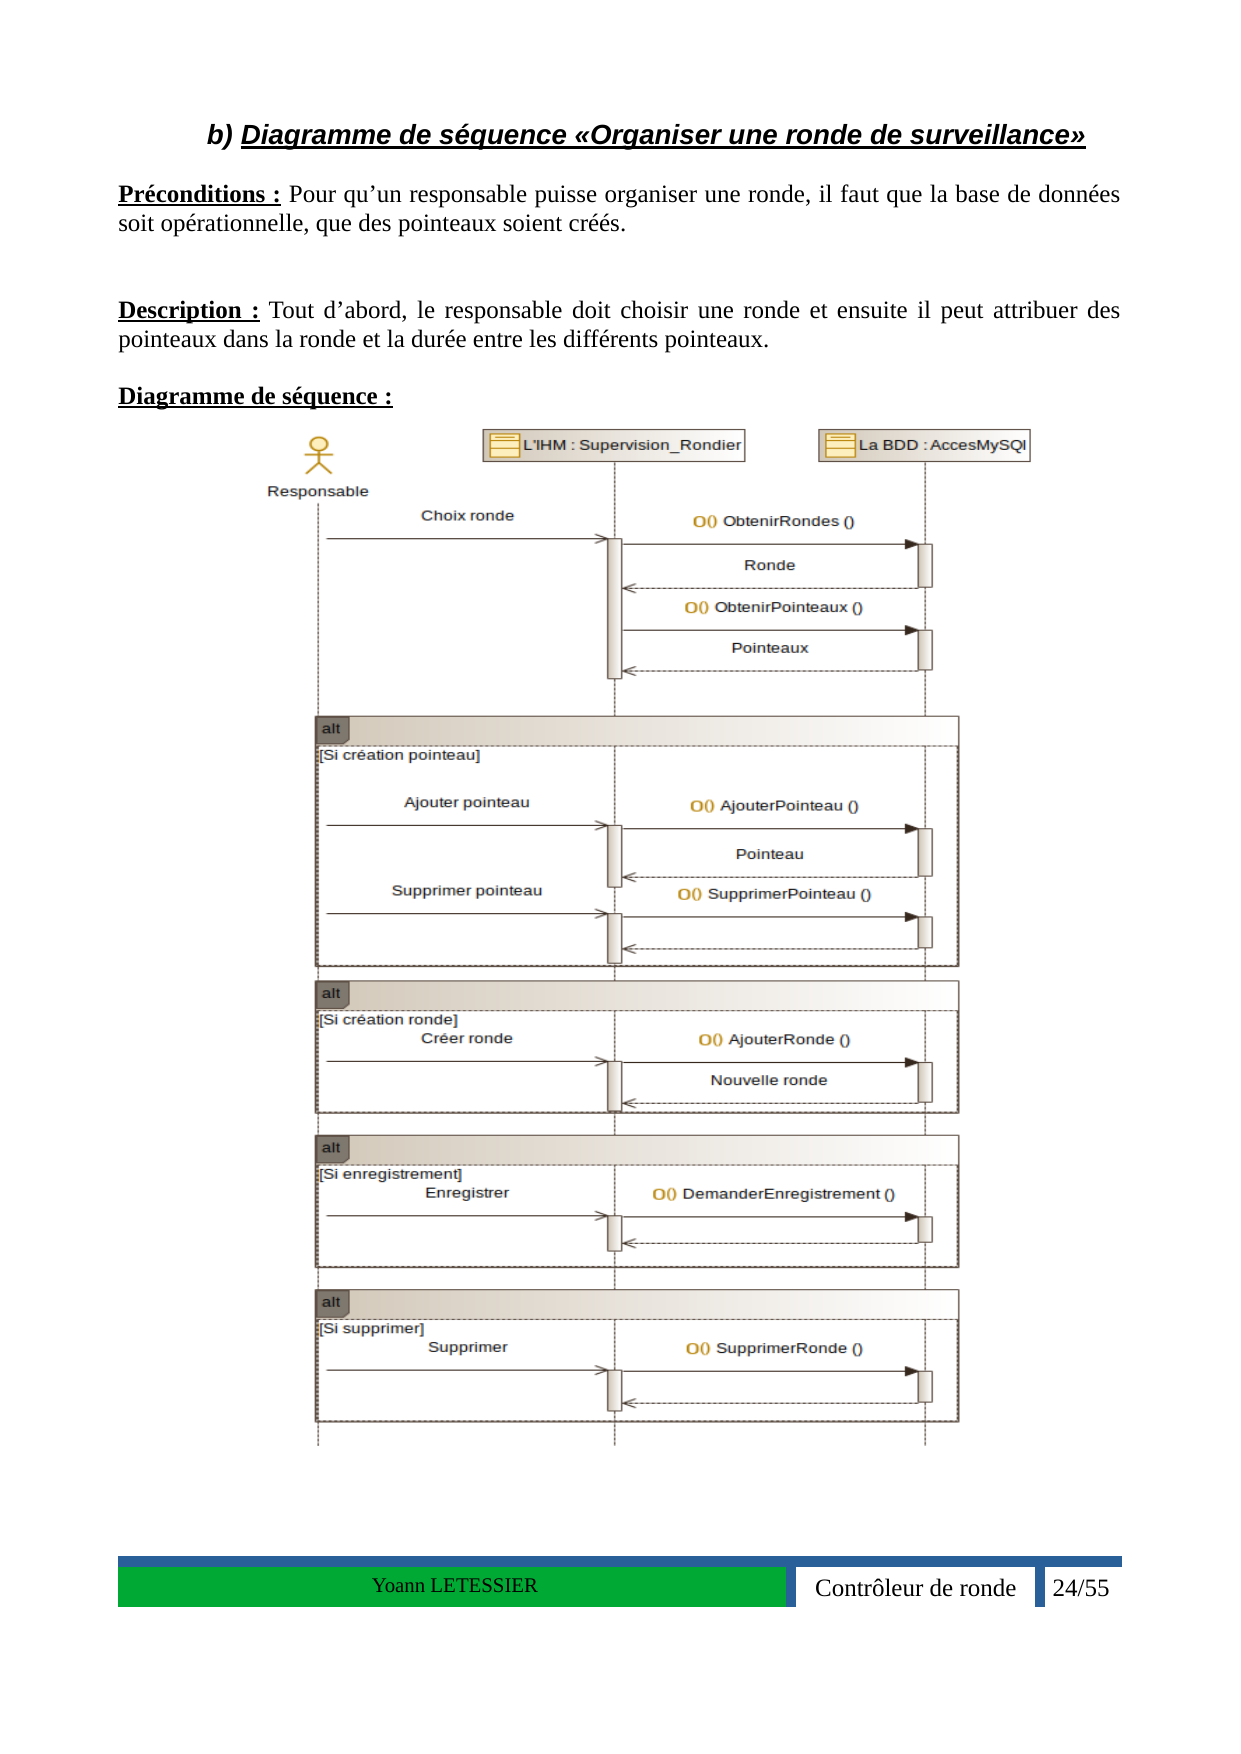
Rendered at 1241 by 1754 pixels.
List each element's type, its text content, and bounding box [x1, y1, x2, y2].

picture [217, 418, 1045, 1446]
text Préconditions : Pour qu’un responsable puisse organiser une ronde, il faut que la base de données soit opérationnelle, que des pointeaux soient créés. [118, 179, 1122, 237]
subtitle Diagramme de séquence «Organiser une ronde de surveillance» [118, 118, 1122, 150]
text Description : Tout d’abord, le responsable doit choisir une ronde et ensuite il peut attribuer des pointeaux dans la ronde et la durée entre les différents pointeaux. [118, 295, 1122, 353]
text Diagramme de séquence : [118, 381, 1122, 410]
